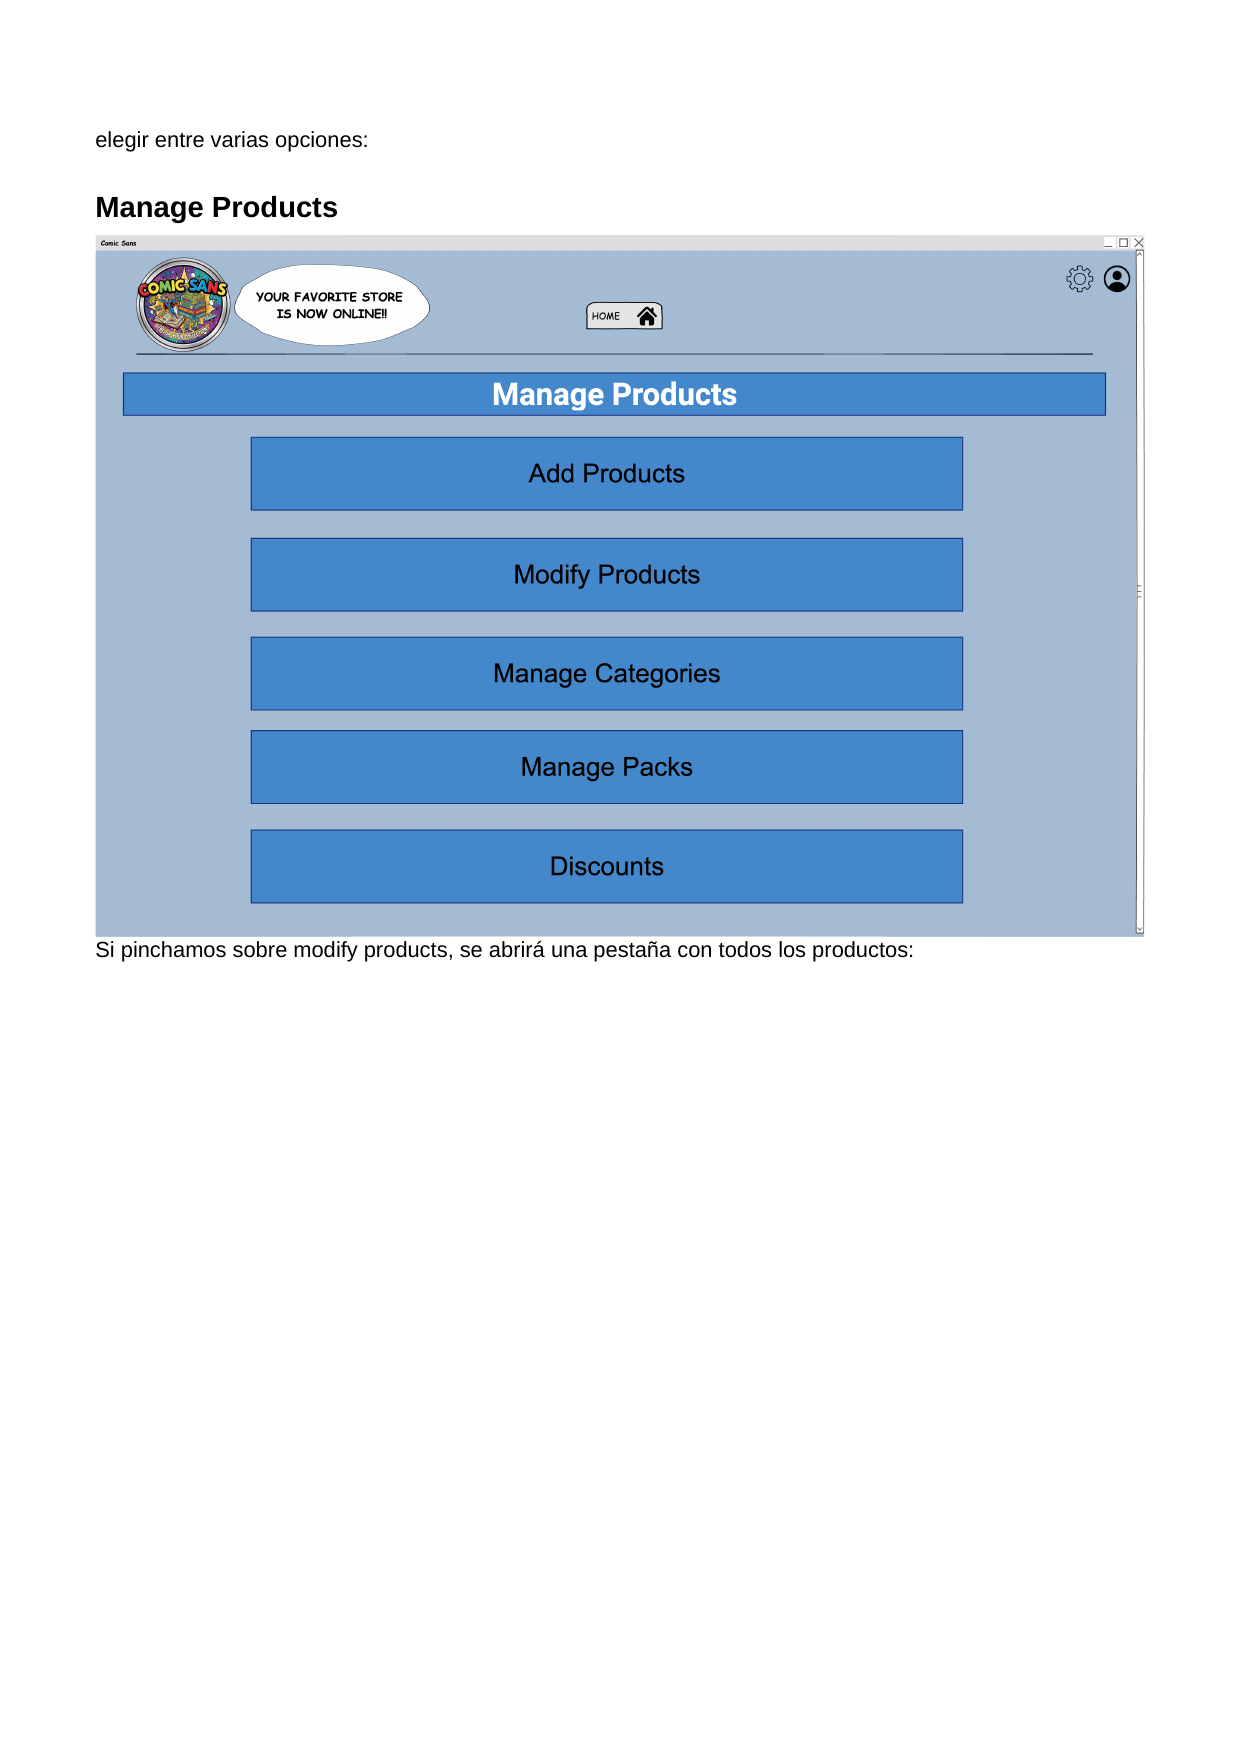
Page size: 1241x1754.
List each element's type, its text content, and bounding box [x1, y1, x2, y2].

text Si pinchamos sobre modify products, se abrirá una pestaña con todos los productos: [95, 937, 1145, 962]
text elegir entre varias opciones: [95, 127, 1145, 152]
subtitle Manage Products [95, 189, 1145, 223]
